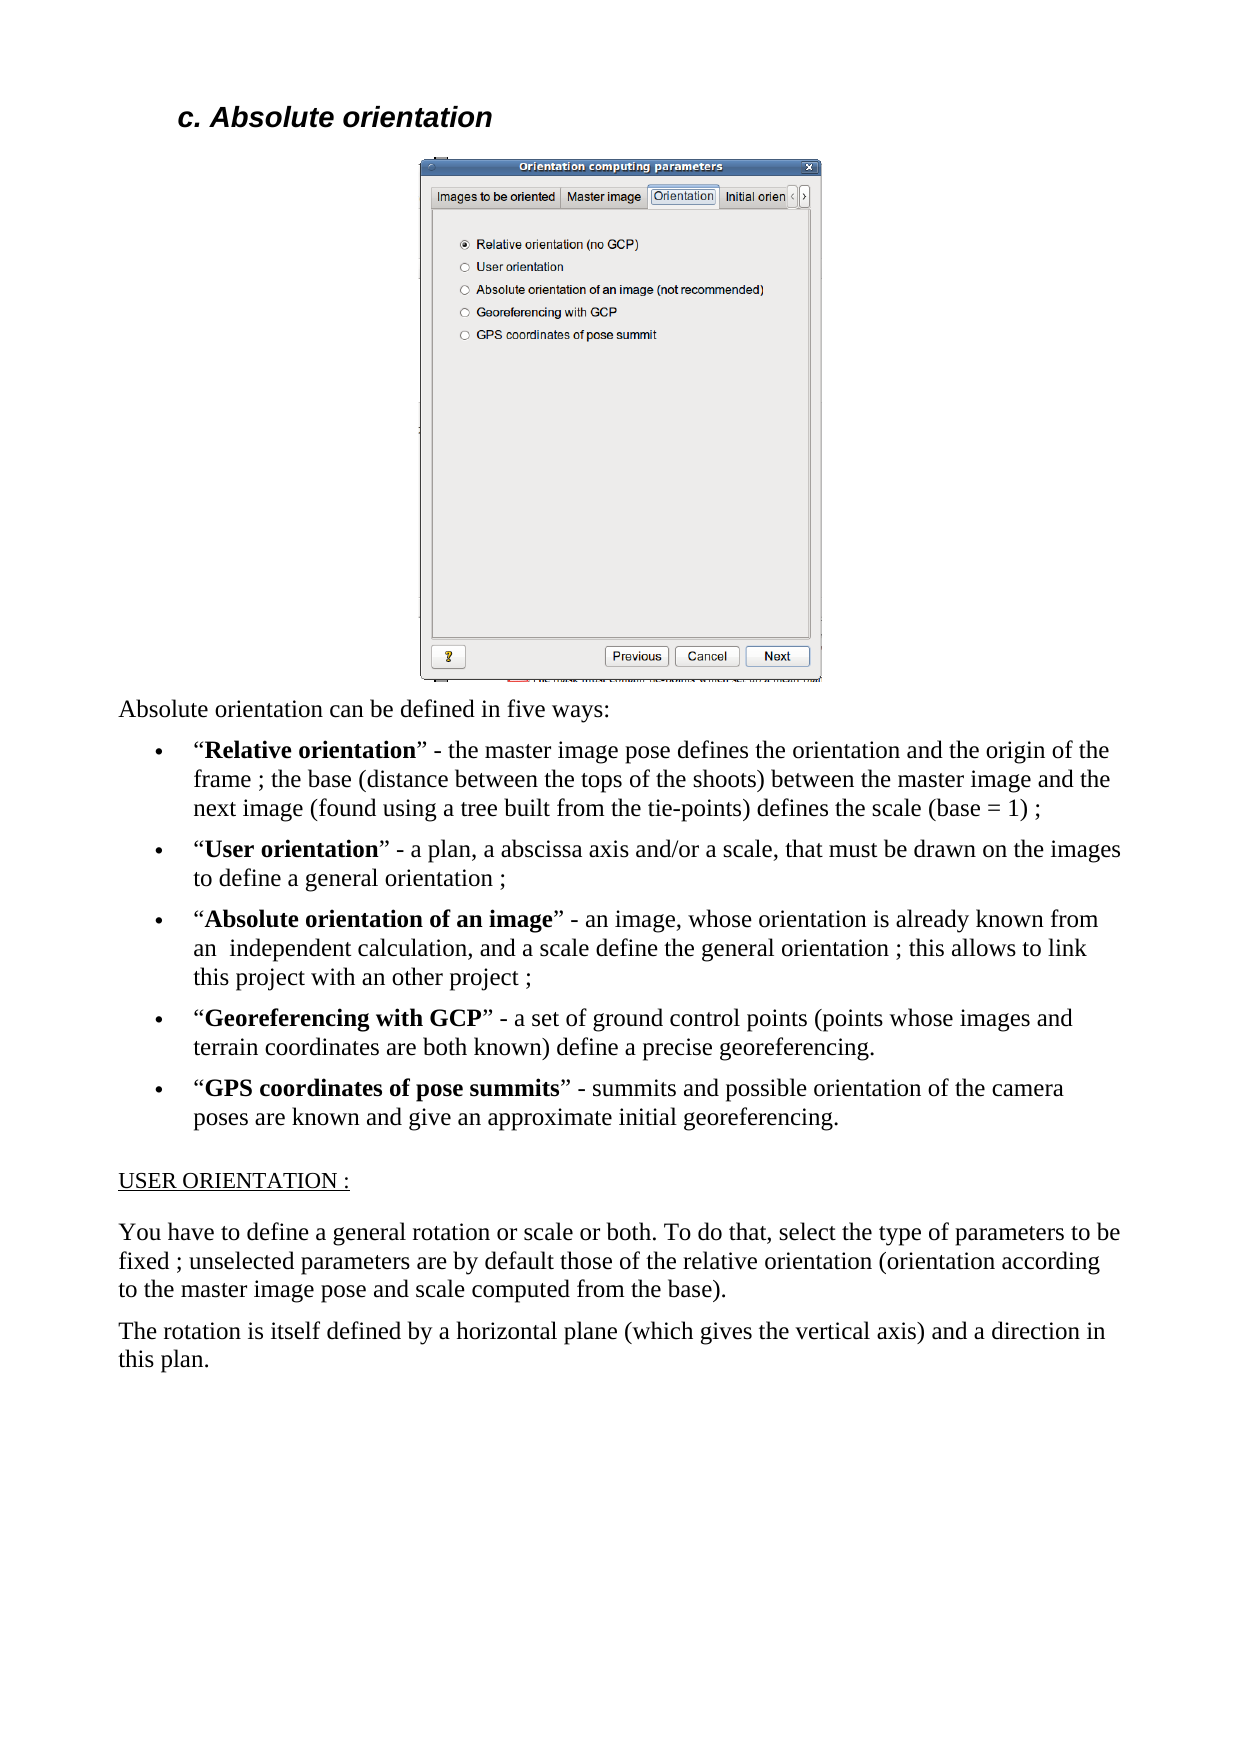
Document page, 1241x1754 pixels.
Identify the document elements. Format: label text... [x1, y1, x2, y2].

list “Absolute orientation of an image” - an image, whose orientation is already known from an independent calculation, and a scale define the general orientation ; this allows to link this project with an other project ; [156, 904, 1122, 990]
subtitle User orientation : [118, 1167, 1122, 1193]
list “Georeferencing with GCP” - a set of ground control points (points whose images and terrain coordinates are both known) define a precise georeferencing. [156, 1003, 1122, 1060]
list “GPS coordinates of pose summits” - summits and possible orientation of the camera poses are known and give an approximate initial georeferencing. [156, 1073, 1122, 1130]
text You have to define a general rotation or scale or both. To do that, select the type of parameters to be fixed ; unselected parameters are by default those of the relative orientation (orientation according to the master image pose and scale computed from the base). [118, 1217, 1122, 1303]
picture [418, 157, 822, 682]
text The rotation is itself defined by a horizontal plane (which gives the vertical axis) and a direction in this plan. [118, 1316, 1122, 1373]
text Absolute orientation can be defined in five ways: [118, 694, 1122, 723]
list “Relative orientation” - the master image pose defines the orientation and the origin of the frame ; the base (distance between the tops of the shoots) between the master image and the next image (found using a tree built from the tie-points) defines the scale (base = 1) ; [156, 735, 1122, 822]
subtitle c. Absolute orientation [116, 99, 1122, 133]
list “User orientation” - a plan, a abscissa axis and/or a scale, that must be drawn on the images to define a general orientation ; [156, 834, 1122, 892]
